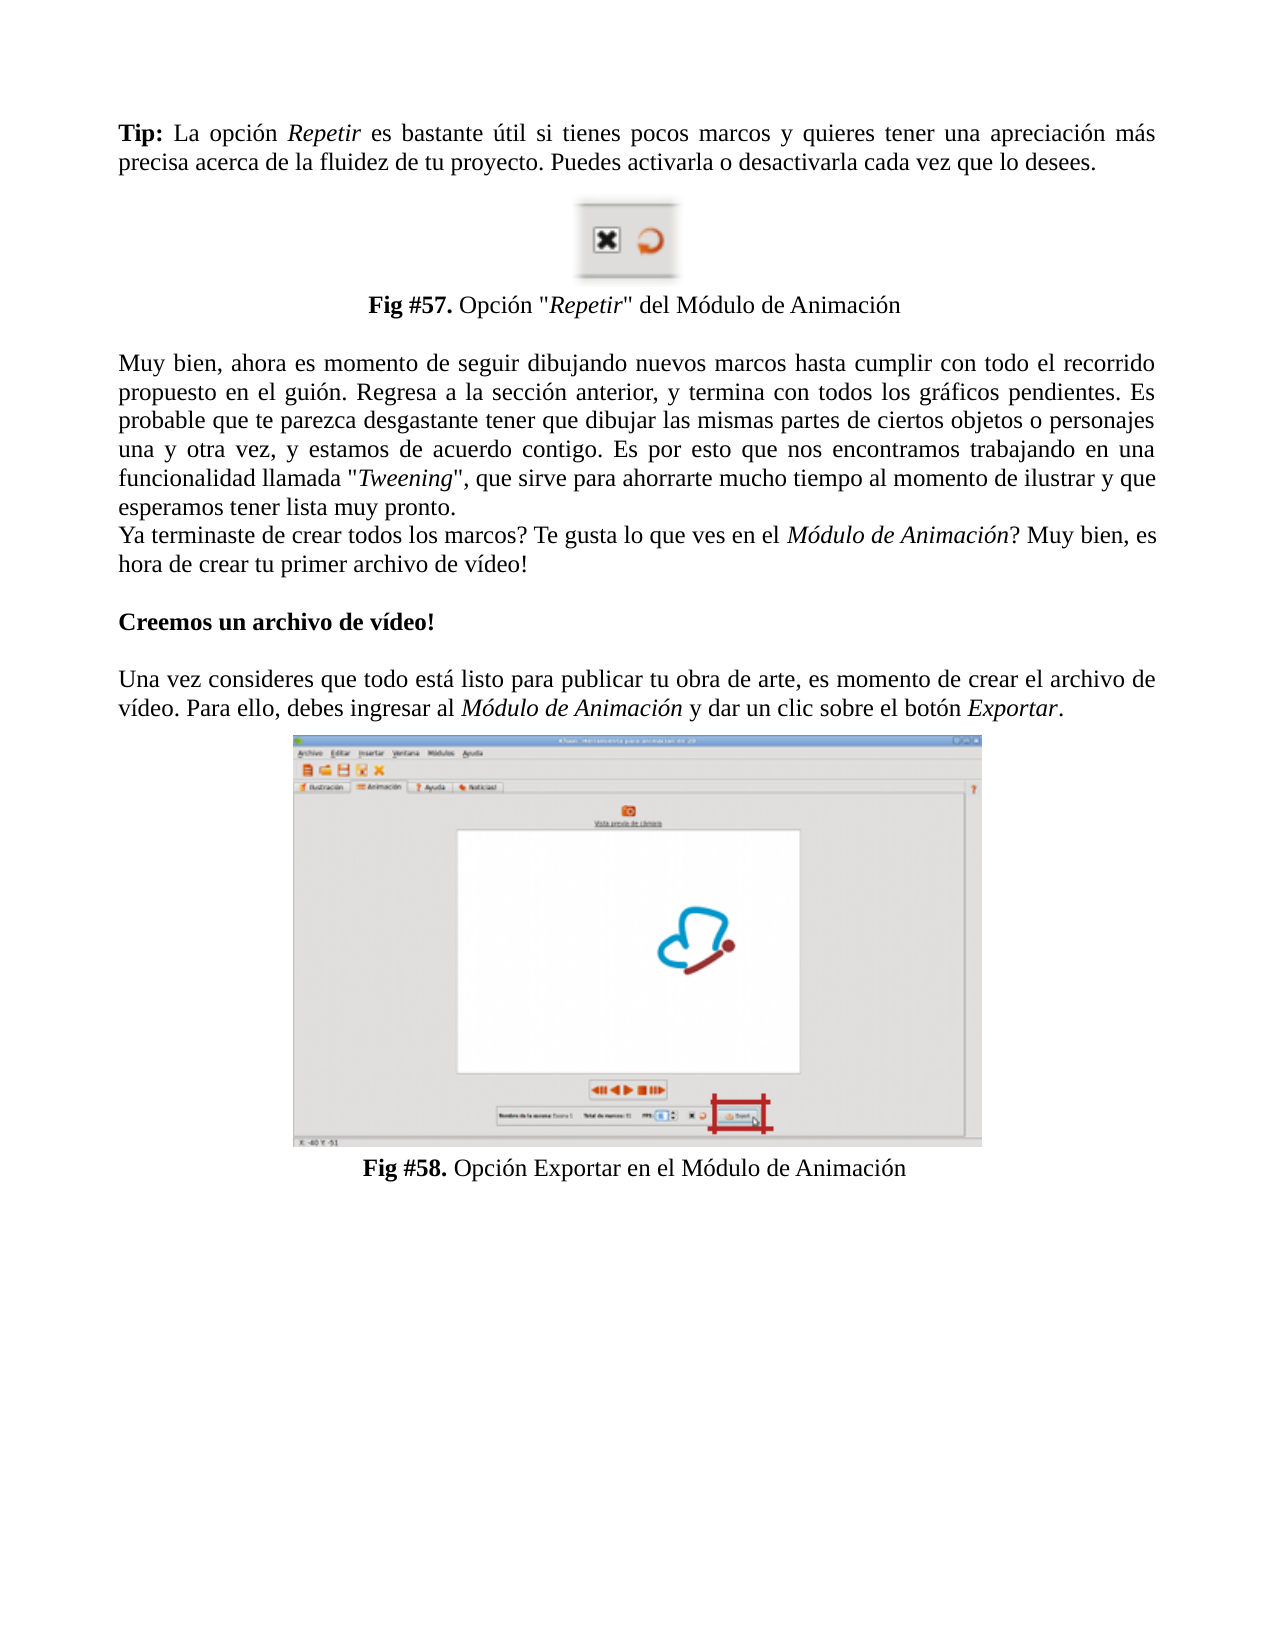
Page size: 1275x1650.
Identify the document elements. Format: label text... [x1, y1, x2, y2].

text Creemos un archivo de vídeo! [118, 607, 1157, 636]
text Fig #58. Opción Exportar en el Módulo de Animación [118, 1153, 1157, 1182]
text Fig #57. Opción "Repetir" del Módulo de Animación [118, 291, 1157, 319]
text Una vez consideres que todo está listo para publicar tu obra de arte, es momento de crear el archivo de vídeo. Para ello, debes ingresar al Módulo de Animación y dar un clic sobre el botón Exportar. [118, 664, 1157, 722]
text Ya terminaste de crear todos los marcos? Te gusta lo que ves en el Módulo de Animación? Muy bien, es hora de crear tu primer archivo de vídeo! [118, 521, 1157, 578]
picture [572, 194, 684, 287]
picture [293, 735, 982, 1147]
text Tip: La opción Repetir es bastante útil si tienes pocos marcos y quieres tener una apreciación más precisa acerca de la fluidez de tu proyecto. Puedes activarla o desactivarla cada vez que lo desees. [118, 118, 1157, 176]
text Muy bien, ahora es momento de seguir dibujando nuevos marcos hasta cumplir con todo el recorrido propuesto en el guión. Regresa a la sección anterior, y termina con todos los gráficos pendientes. Es probable que te parezca desgastante tener que dibujar las mismas partes de ciertos objetos o personajes una y otra vez, y estamos de acuerdo contigo. Es por esto que nos encontramos trabajando en una funcionalidad llamada "Tweening", que sirve para ahorrarte mucho tiempo al momento de ilustrar y que esperamos tener lista muy pronto. [118, 348, 1157, 521]
